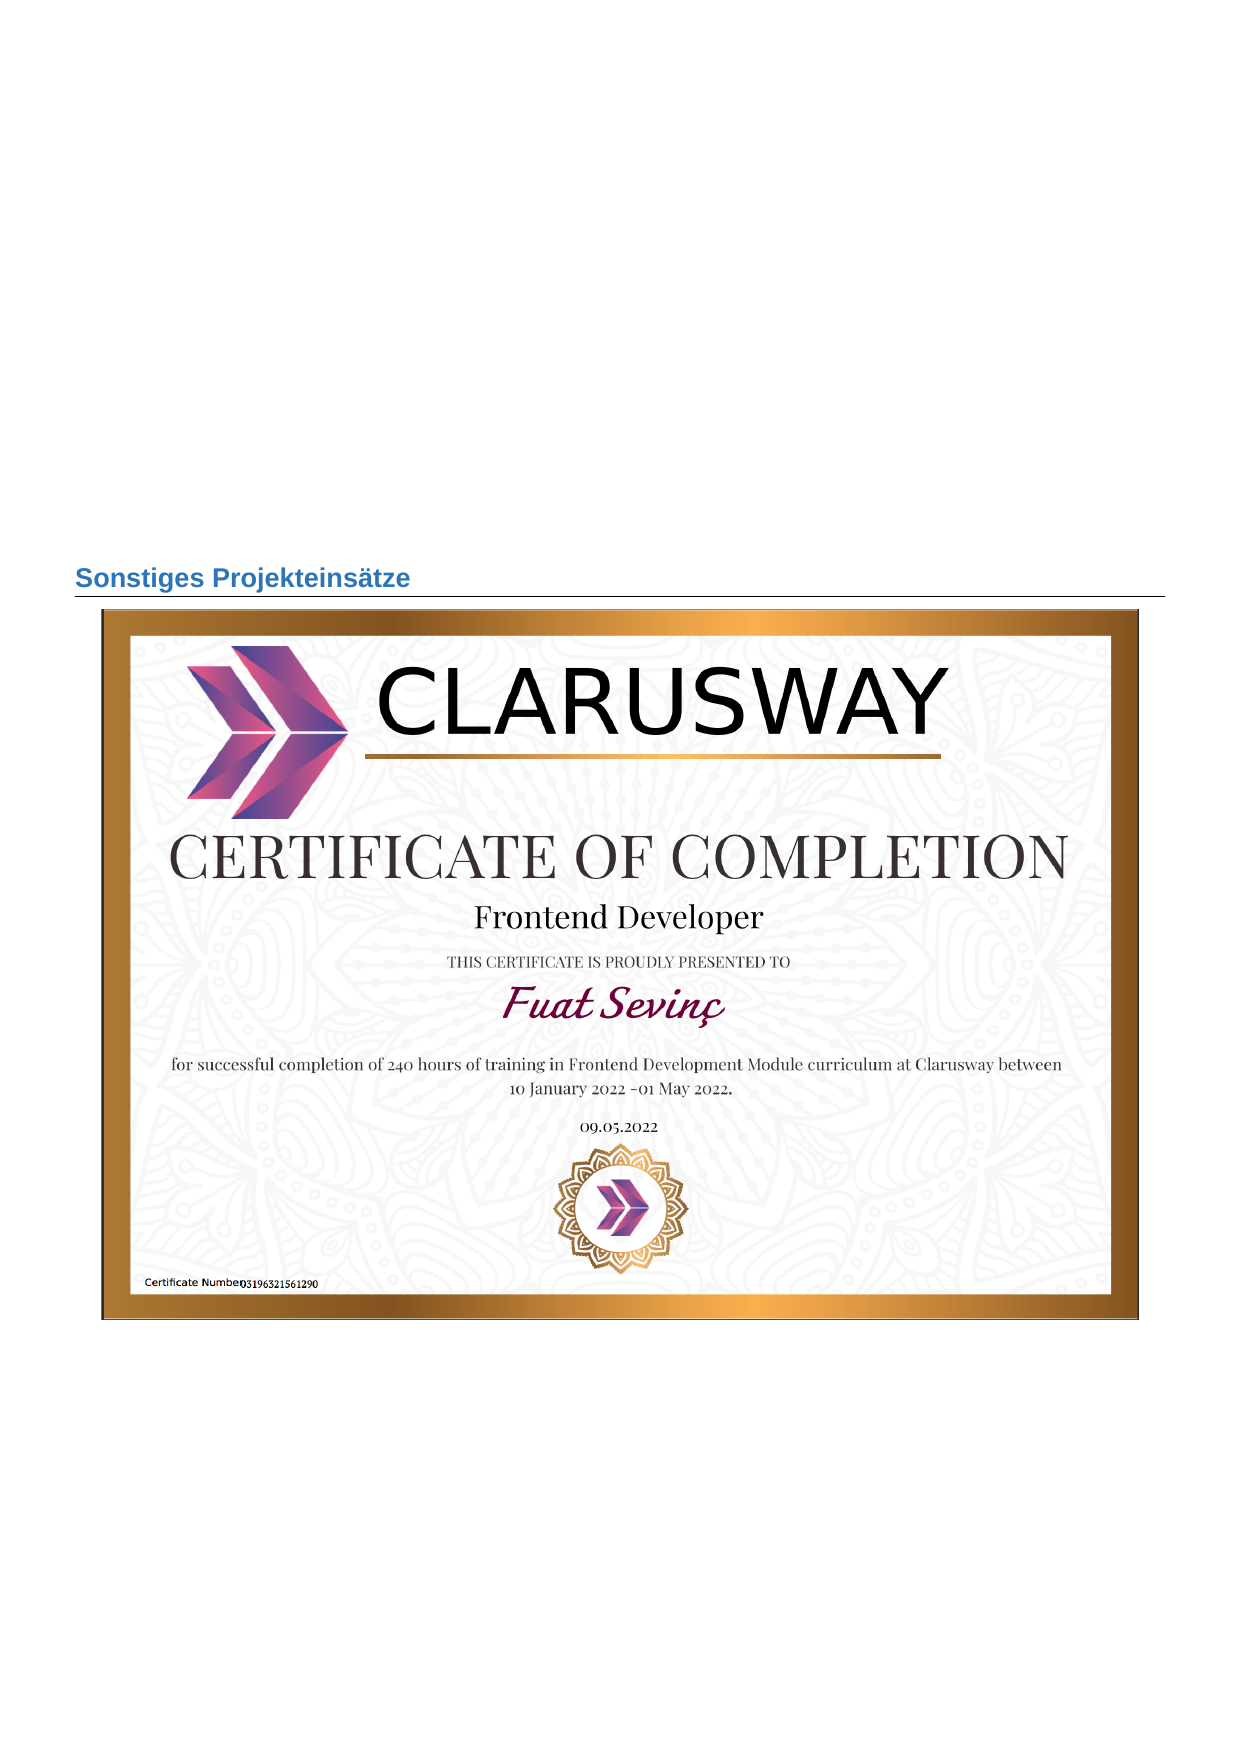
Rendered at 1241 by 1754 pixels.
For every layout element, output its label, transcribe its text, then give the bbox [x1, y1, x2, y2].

picture [101, 609, 1139, 1320]
text Sonstiges Projekteinsätze [75, 562, 1165, 596]
